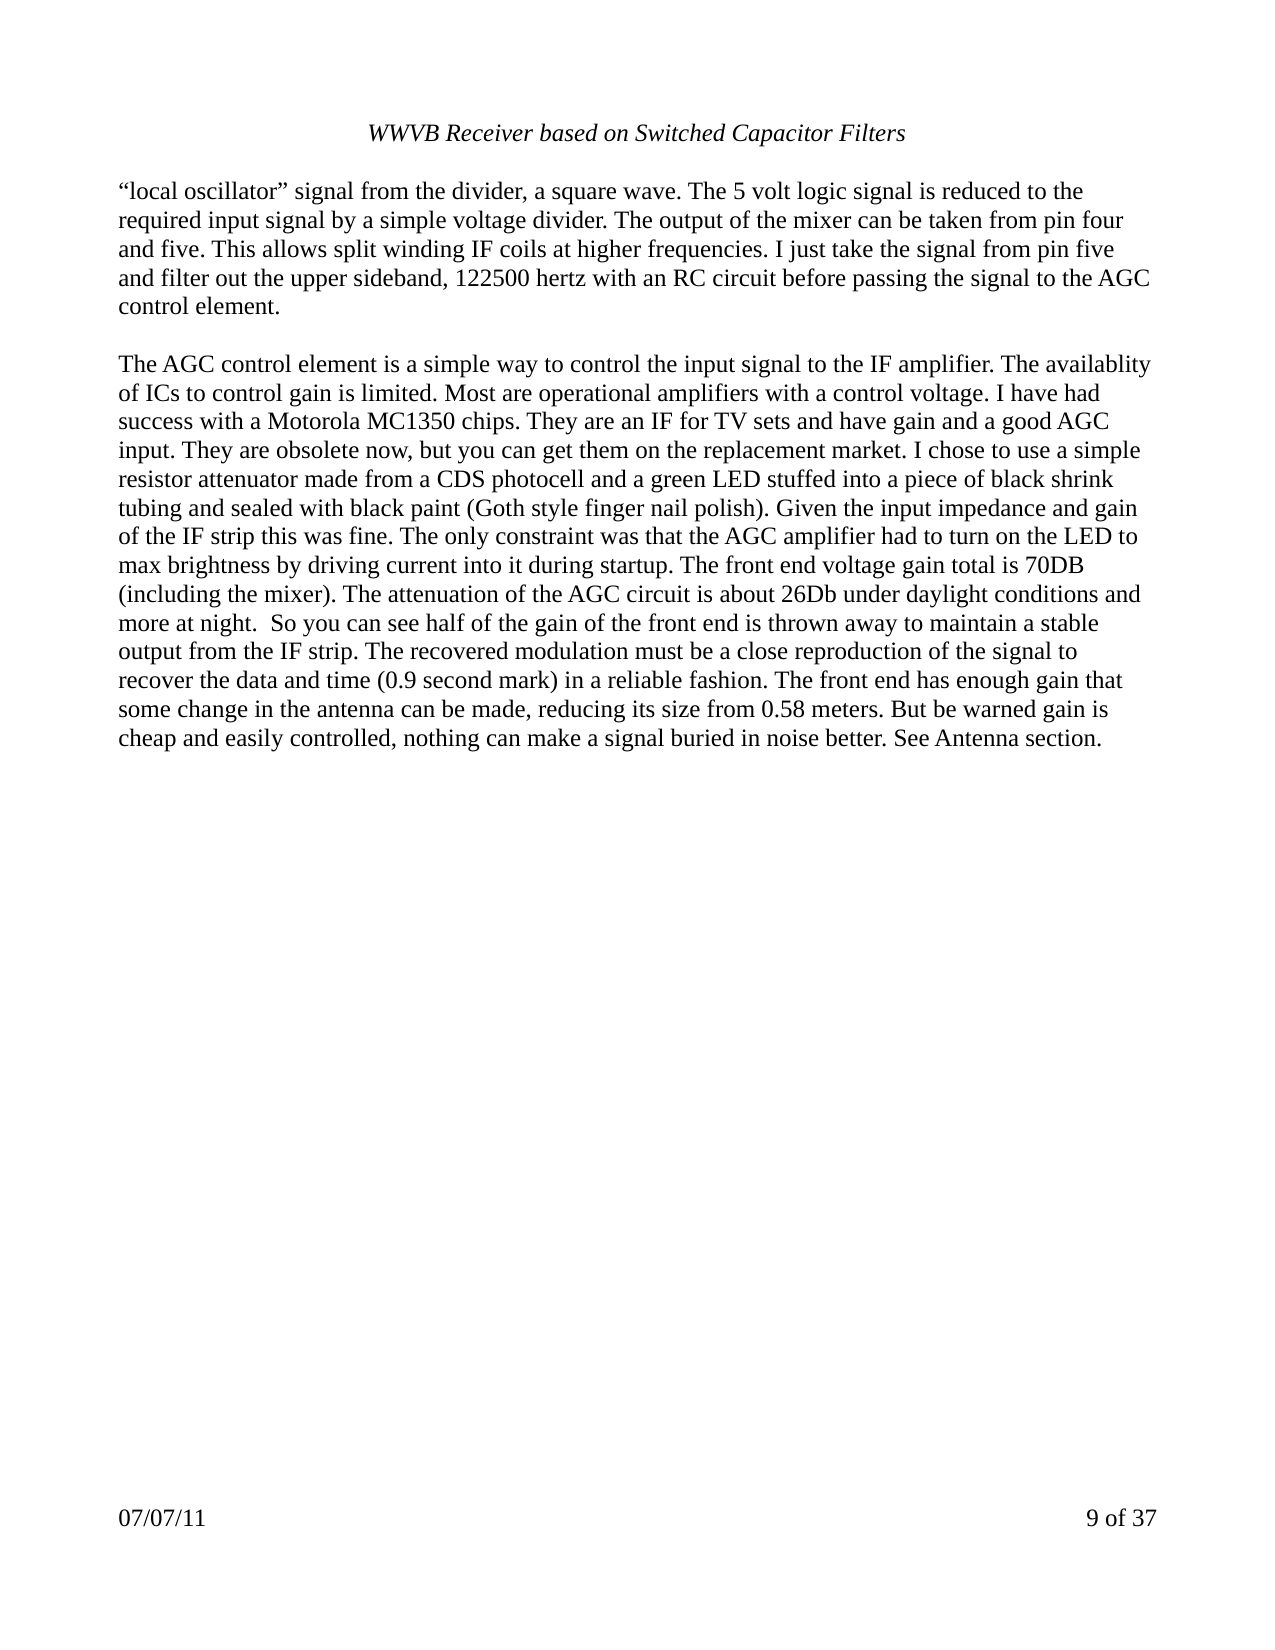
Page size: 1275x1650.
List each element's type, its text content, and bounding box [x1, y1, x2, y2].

text The AGC control element is a simple way to control the input signal to the IF amplifier. The availablity of ICs to control gain is limited. Most are operational amplifiers with a control voltage. I have had success with a Motorola MC1350 chips. They are an IF for TV sets and have gain and a good AGC input. They are obsolete now, but you can get them on the replacement market. I chose to use a simple resistor attenuator made from a CDS photocell and a green LED stuffed into a piece of black shrink tubing and sealed with black paint (Goth style finger nail polish). Given the input impedance and gain of the IF strip this was fine. The only constraint was that the AGC amplifier had to turn on the LED to max brightness by driving current into it during startup. The front end voltage gain total is 70DB (including the mixer). The attenuation of the AGC circuit is about 26Db under daylight conditions and more at night. So you can see half of the gain of the front end is thrown away to maintain a stable output from the IF strip. The recovered modulation must be a close reproduction of the signal to recover the data and time (0.9 second mark) in a reliable fashion. The front end has enough gain that some change in the antenna can be made, reducing its size from 0.58 meters. But be warned gain is cheap and easily controlled, nothing can make a signal buried in noise better. See Antenna section. [118, 349, 1157, 751]
text “local oscillator” signal from the divider, a square wave. The 5 volt logic signal is reduced to the required input signal by a simple voltage divider. The output of the mixer can be taken from pin four and five. This allows split winding IF coils at higher frequencies. I just take the signal from pin five and filter out the upper sideband, 122500 hertz with an RC circuit before passing the signal to the AGC control element. [118, 176, 1157, 320]
